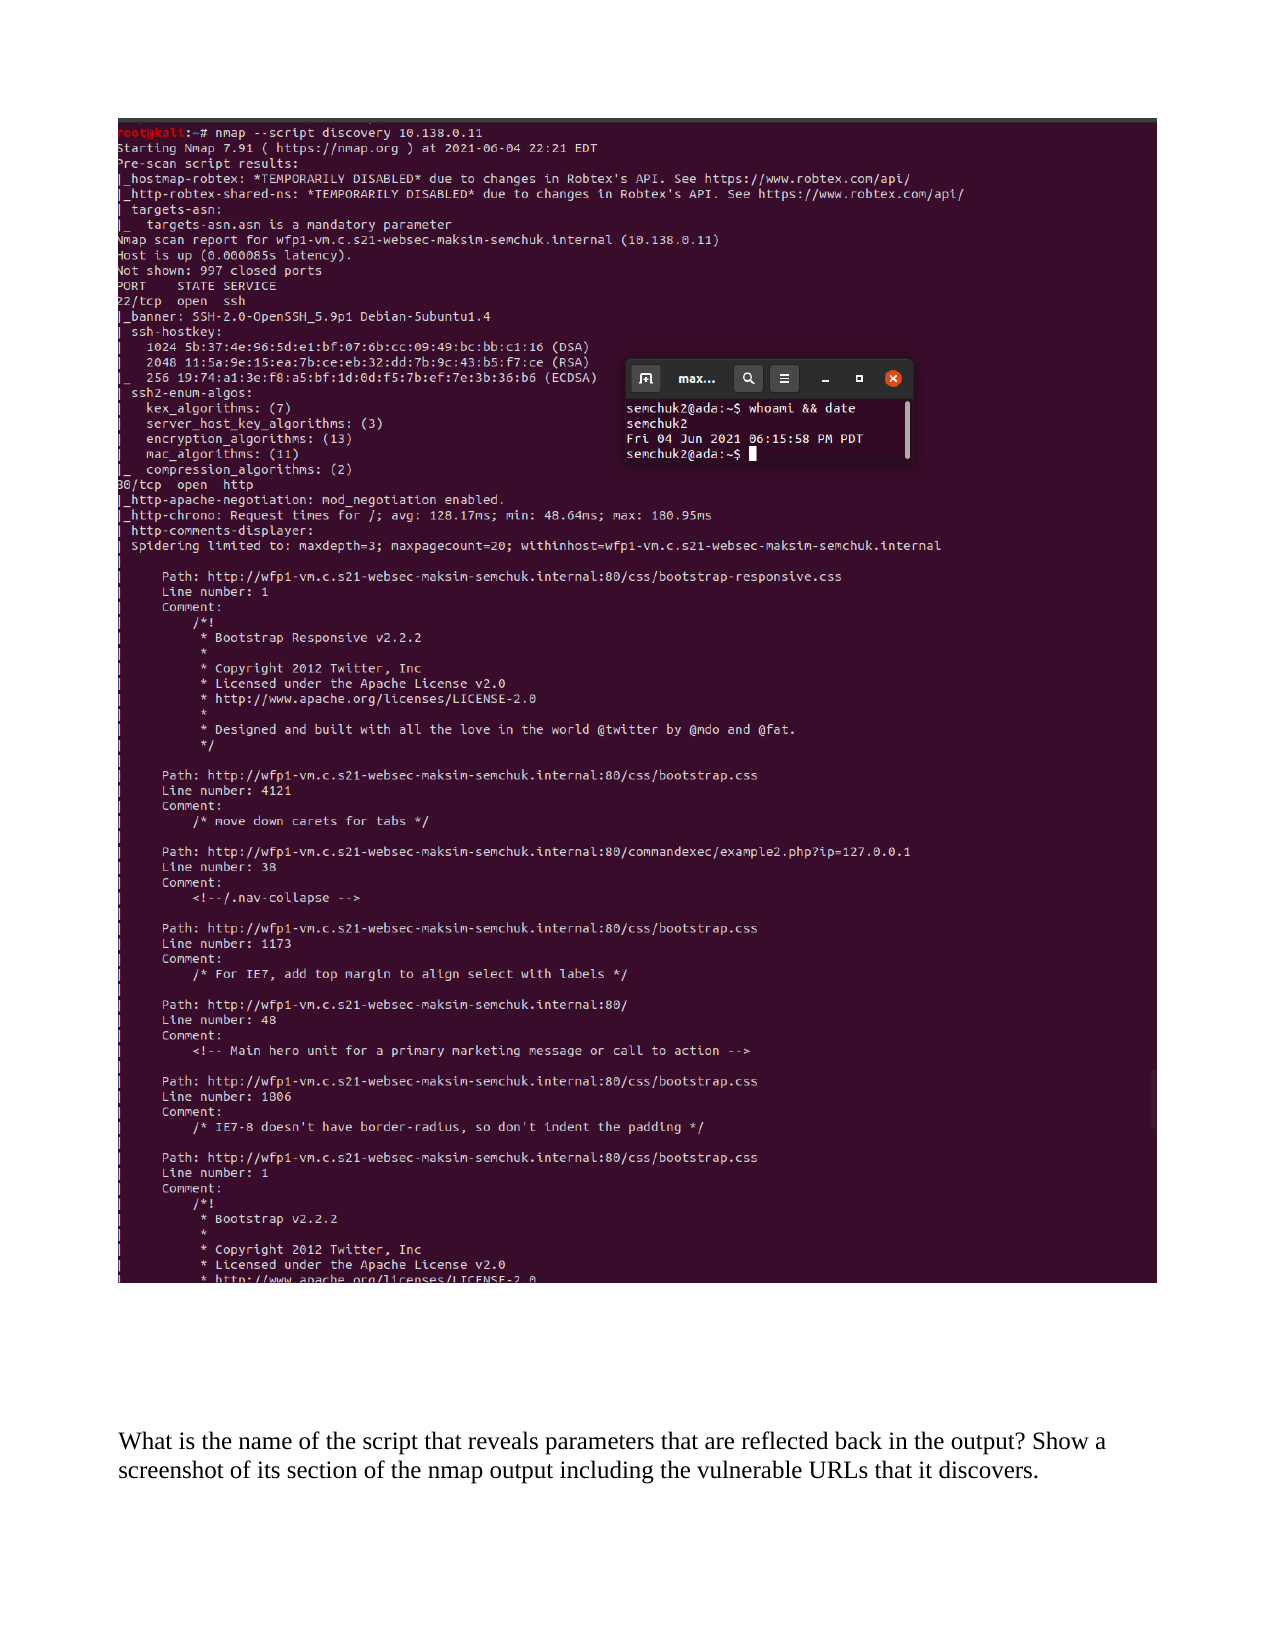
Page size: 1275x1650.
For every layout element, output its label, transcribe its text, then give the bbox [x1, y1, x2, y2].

picture [118, 118, 1157, 1283]
text What is the name of the script that reveals parameters that are reflected back in the output? Show a screenshot of its section of the nmap output including the vulnerable URLs that it discovers. [118, 1426, 1157, 1484]
